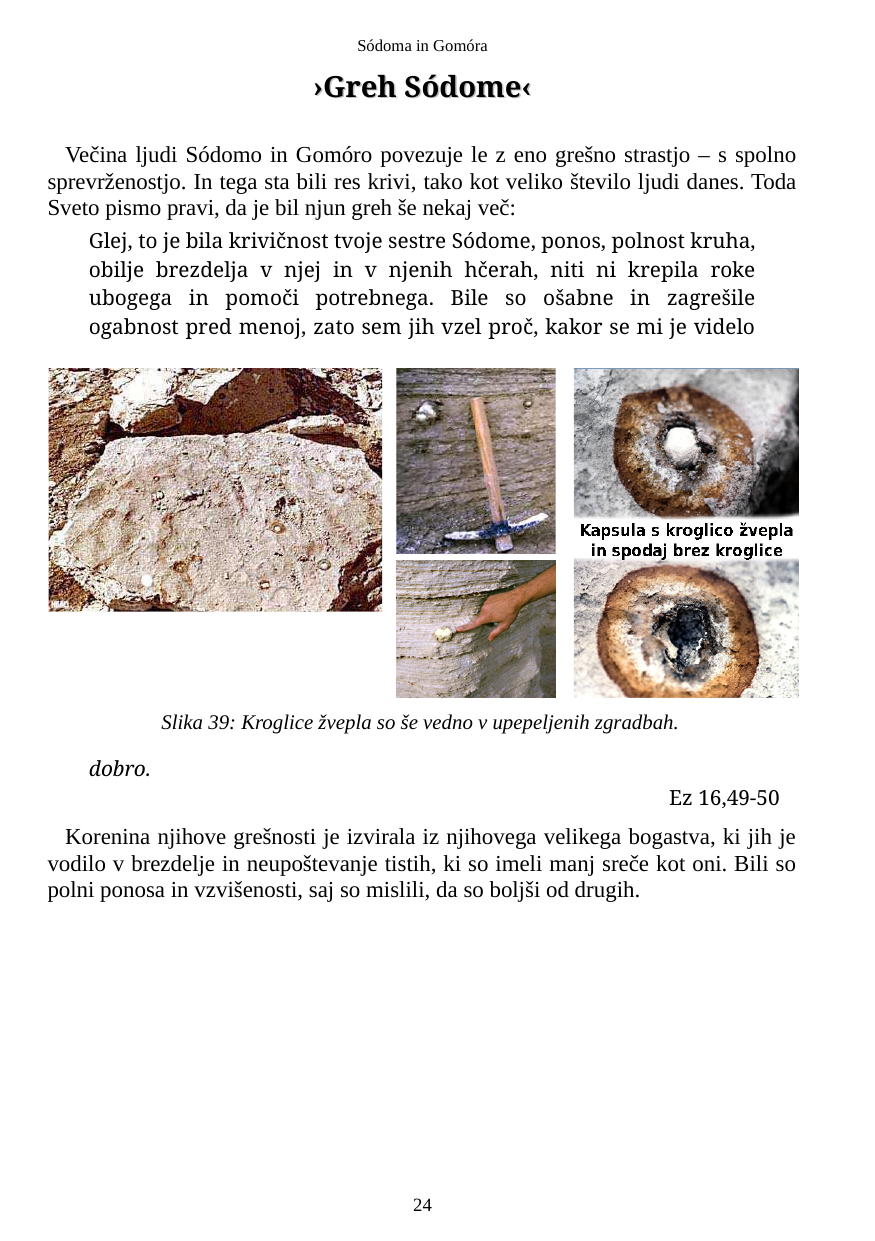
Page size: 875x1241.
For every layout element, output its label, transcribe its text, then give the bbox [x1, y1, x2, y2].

picture [48, 368, 383, 612]
subtitle ›Greh Sódome‹ [47, 66, 797, 106]
text Korenina njihove grešnosti je izvirala iz njihovega velikega bogastva, ki jih je vodilo v brezdelje in neupoštevanje tistih, ki so imeli manj sreče kot oni. Bili so polni ponosa in vzvišenosti, saj so mislili, da so boljši od drugih. [47, 823, 797, 902]
text Slika 39: Kroglice žvepla so še vedno v upepeljenih zgradbah. [46, 368, 794, 734]
picture [573, 368, 799, 698]
picture [396, 560, 556, 698]
picture [396, 368, 556, 554]
text Glej, to je bila krivičnost tvoje sestre Sódome, ponos, polnost kruha, obilje brezdelja v njej in v njenih hčerah, niti ni krepila roke ubogega in pomoči potrebnega. Bile so ošabne in zagrešile ogabnost pred menoj, zato sem jih vzel proč, kakor se mi je videlo dobro. Ez 16,49-50 [89, 226, 756, 368]
text Večina ljudi Sódomo in Gomóro povezuje le z eno grešno strastjo – s spolno sprevrženostjo. In tega sta bili res krivi, tako kot veliko število ljudi danes. Toda Sveto pismo pravi, da je bil njun greh še nekaj več: [47, 141, 797, 221]
text Glej, to je bila krivičnost tvoje sestre Sódome, ponos, polnost kruha, obilje brezdelja v njej in v njenih hčerah, niti ni krepila roke ubogega in pomoči potrebnega. Bile so ošabne in zagrešile ogabnost pred menoj, zato sem jih vzel proč, kakor se mi je videlo dobro. Ez 16,49-50 [89, 737, 756, 811]
